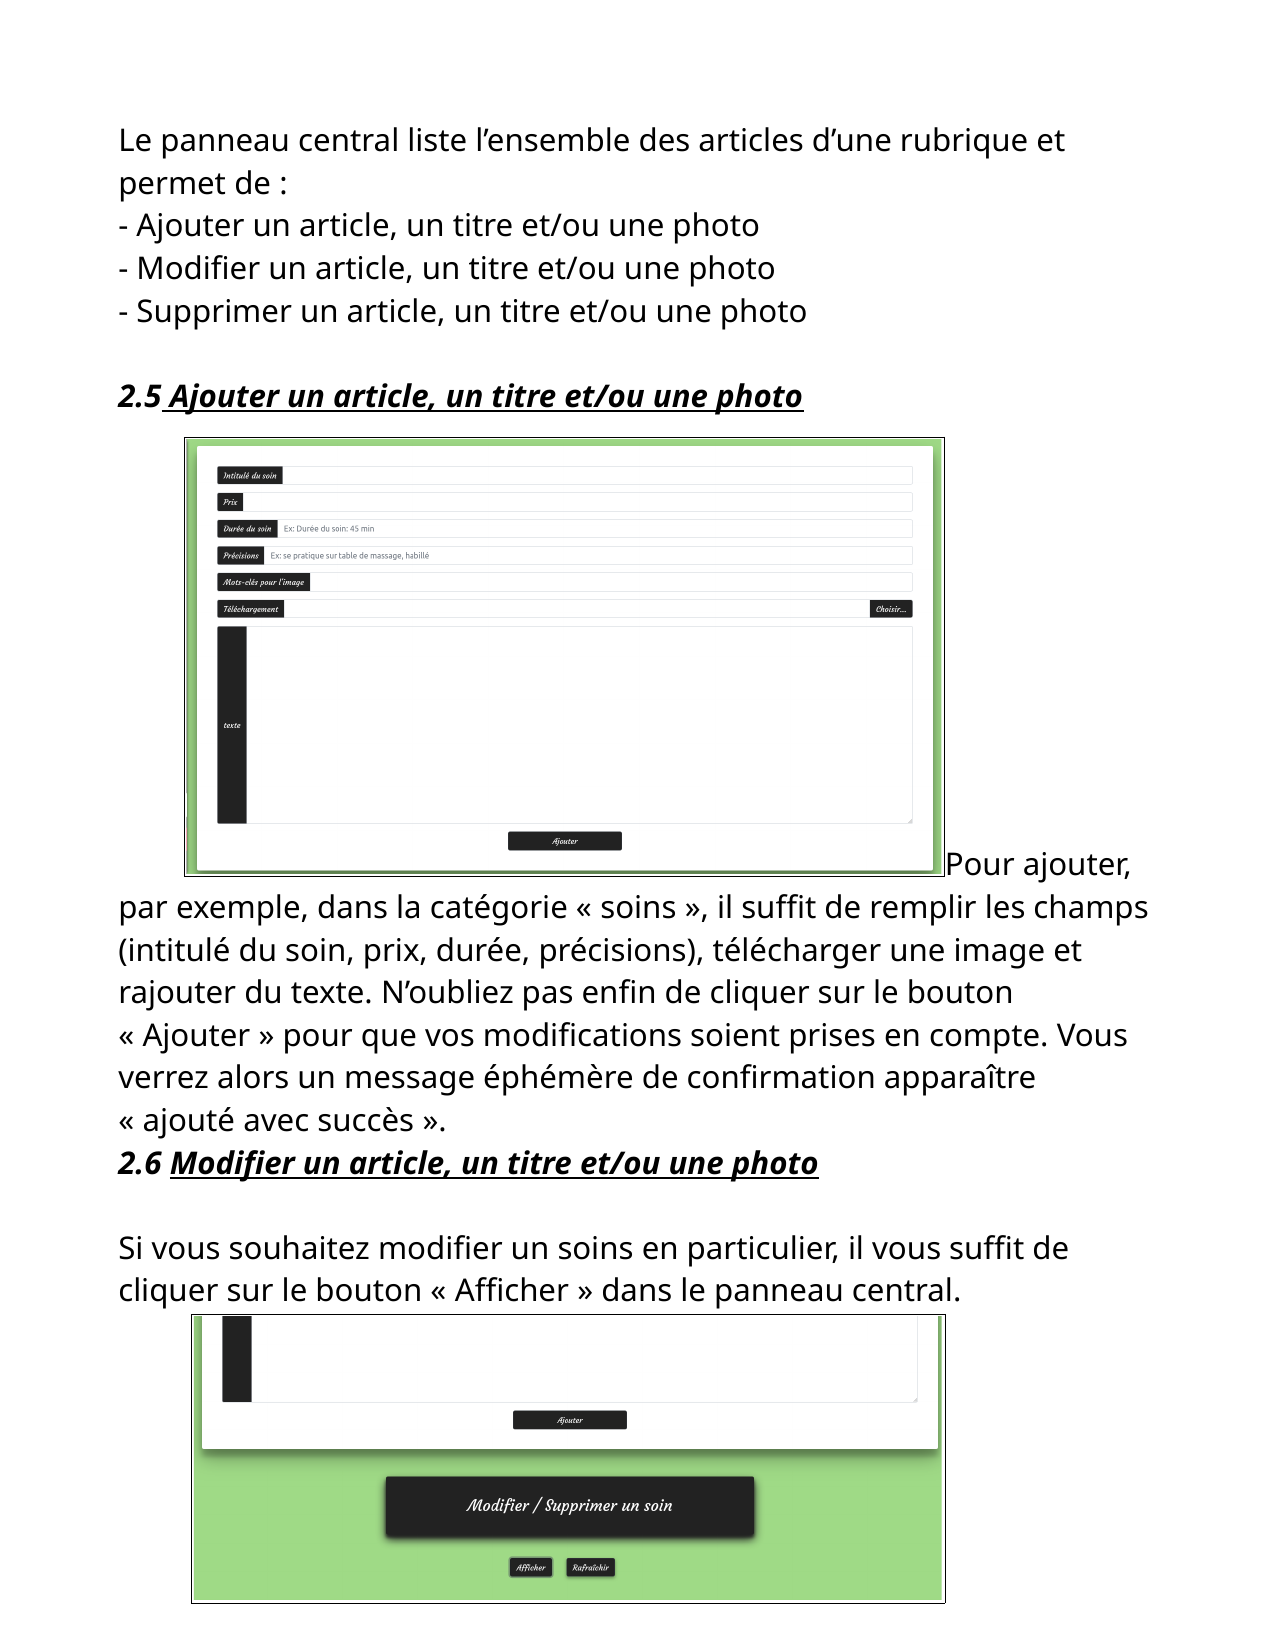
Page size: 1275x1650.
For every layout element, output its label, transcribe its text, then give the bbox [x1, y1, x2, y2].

text Le panneau central liste l’ensemble des articles d’une rubrique et permet de : [118, 118, 1157, 203]
text Si vous souhaitez modifier un soins en particulier, il vous suffit de cliquer sur le bouton « Afficher » dans le panneau central. [118, 1226, 1157, 1311]
text Pour ajouter, par exemple, dans la catégorie « soins », il suffit de remplir les champs (intitulé du soin, prix, durée, précisions), télécharger une image et rajouter du texte. N’oubliez pas enfin de cliquer sur le bouton « Ajouter » pour que vos modifications soient prises en compte. Vous verrez alors un message éphémère de confirmation apparaître « ajouté avec succès ». [118, 842, 1157, 1141]
text 2.6 Modifier un article, un titre et/ou une photo [118, 1141, 1157, 1183]
text - Modifier un article, un titre et/ou une photo [118, 246, 1157, 288]
text - Ajouter un article, un titre et/ou une photo [118, 203, 1157, 246]
picture [193, 1316, 942, 1600]
text 2.5 Ajouter un article, un titre et/ou une photo [118, 374, 1157, 416]
text - Supprimer un article, un titre et/ou une photo [118, 288, 1157, 331]
picture [186, 439, 942, 874]
